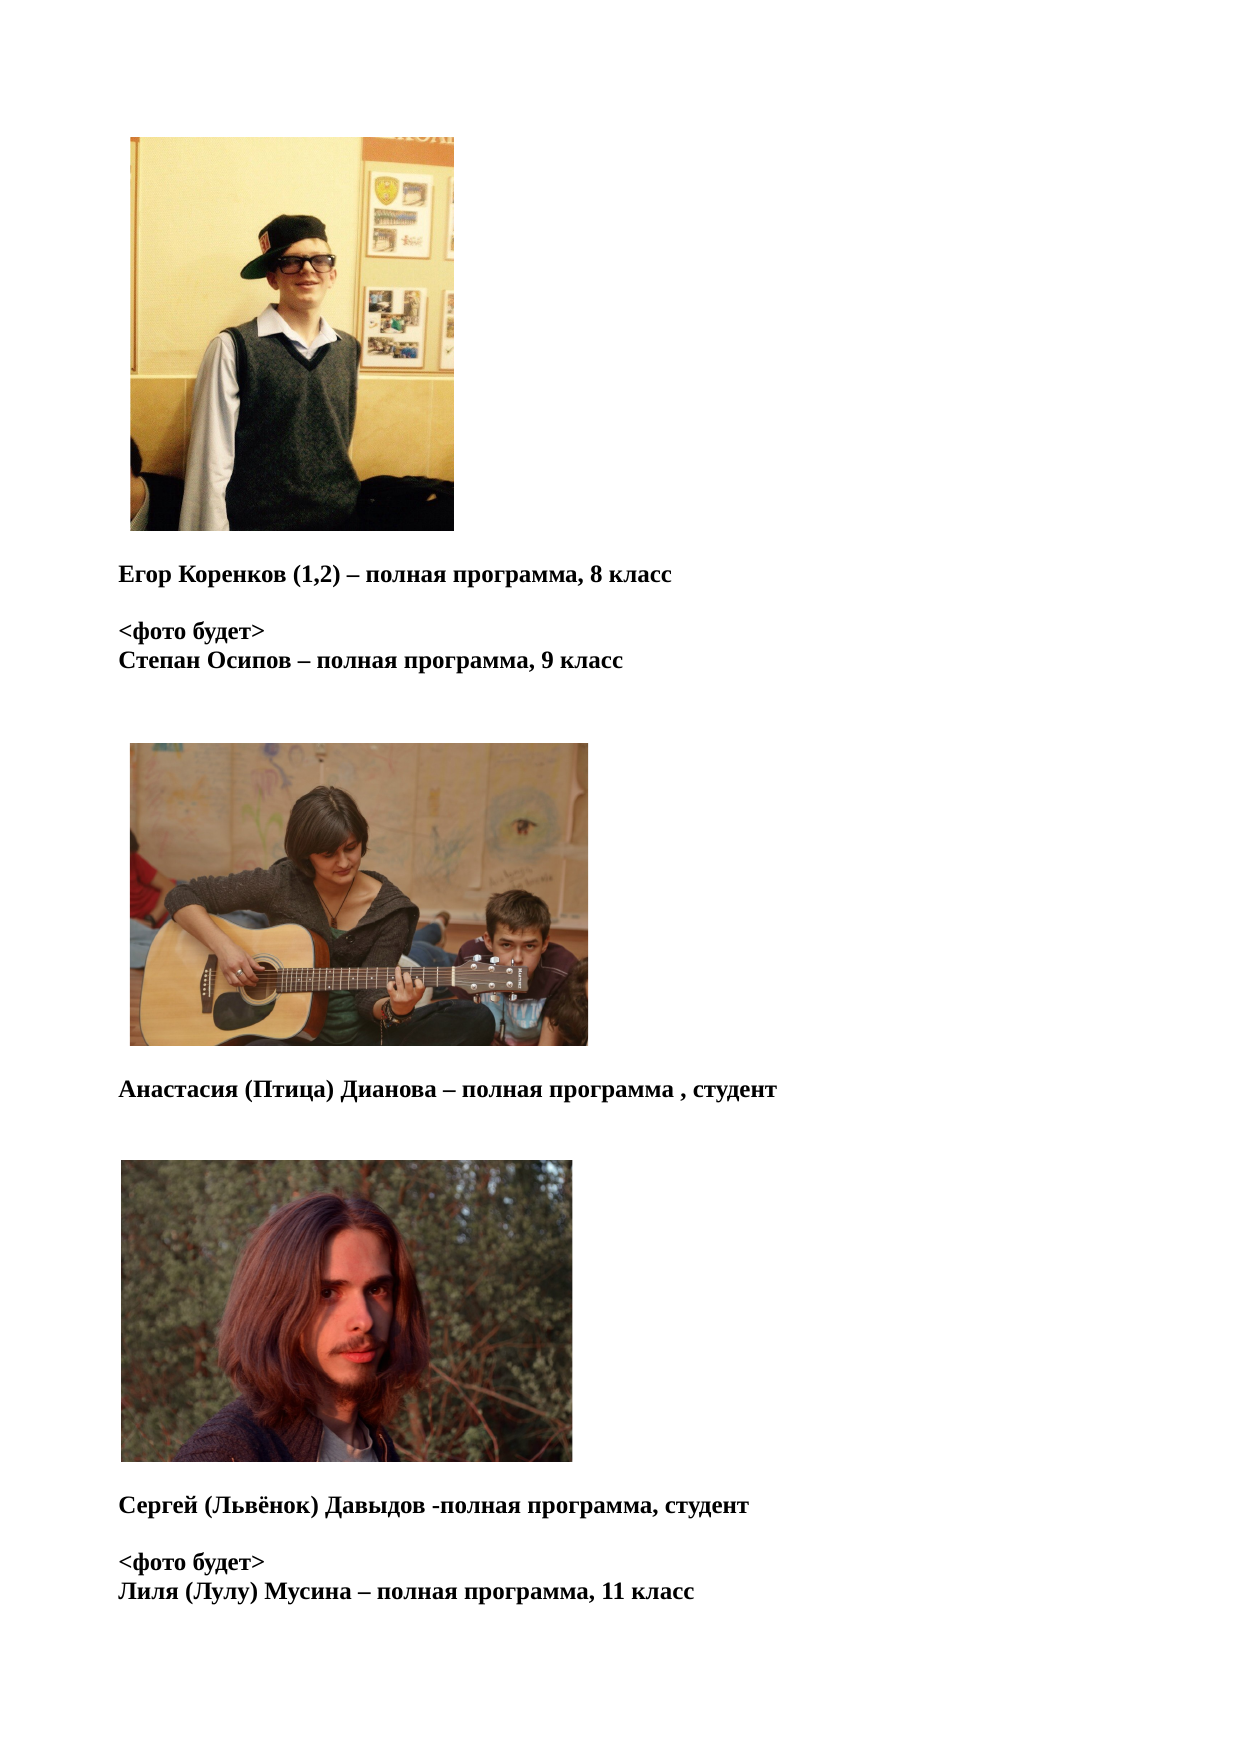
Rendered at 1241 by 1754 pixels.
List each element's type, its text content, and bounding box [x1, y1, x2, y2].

text Егор Коренков (1,2) – полная программа, 8 класс [118, 559, 1122, 588]
picture [121, 1160, 573, 1462]
text Степан Осипов – полная программа, 9 класс [118, 645, 1122, 674]
text Анастасия (Птица) Дианова – полная программа , студент [118, 1074, 1122, 1103]
picture [129, 743, 589, 1046]
text <фото будет> [118, 616, 1122, 645]
text <фото будет> [118, 1547, 1122, 1576]
text Лиля (Лулу) Мусина – полная программа, 11 класс [118, 1576, 1122, 1605]
picture [130, 137, 454, 531]
text Сергей (Львёнок) Давыдов -полная программа, студент [118, 1490, 1122, 1519]
